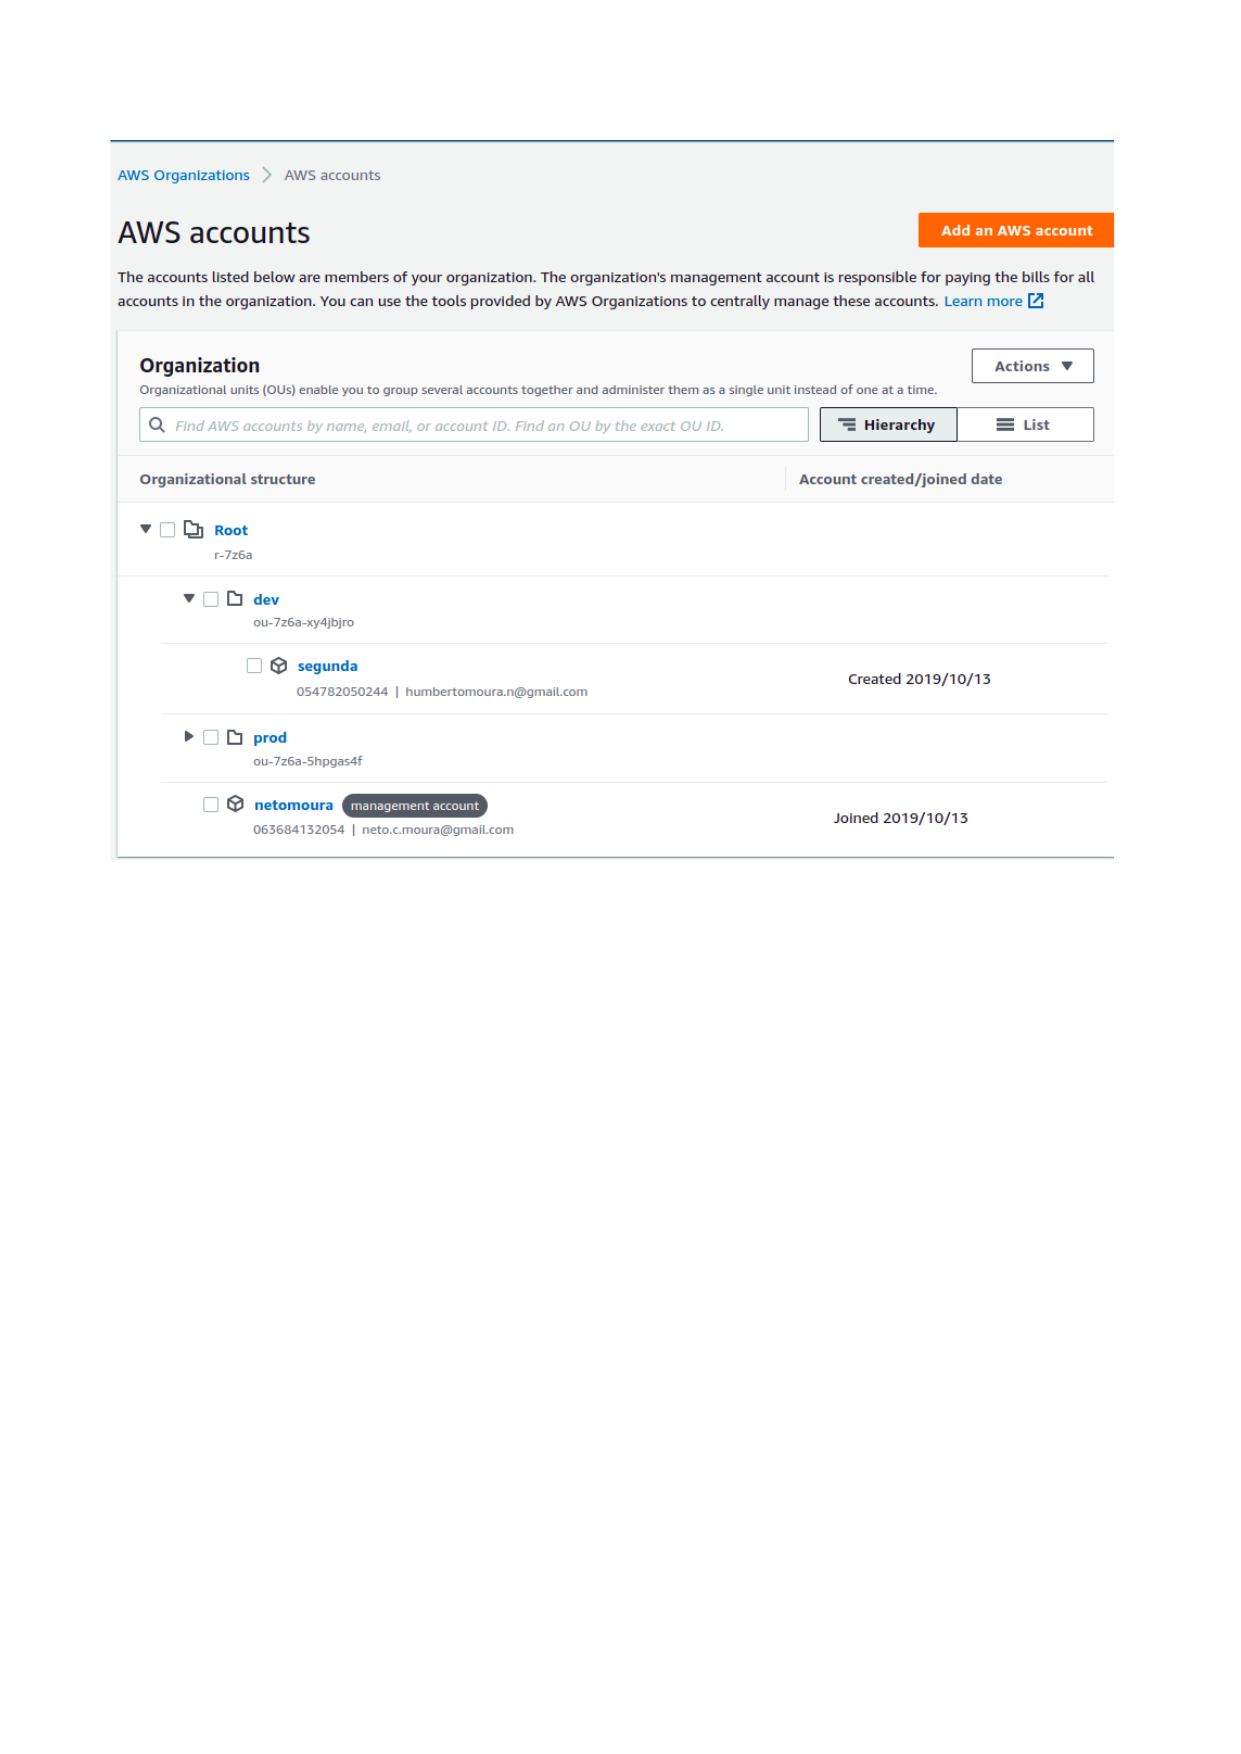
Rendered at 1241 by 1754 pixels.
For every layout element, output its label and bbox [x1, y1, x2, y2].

picture [110, 140, 1115, 860]
